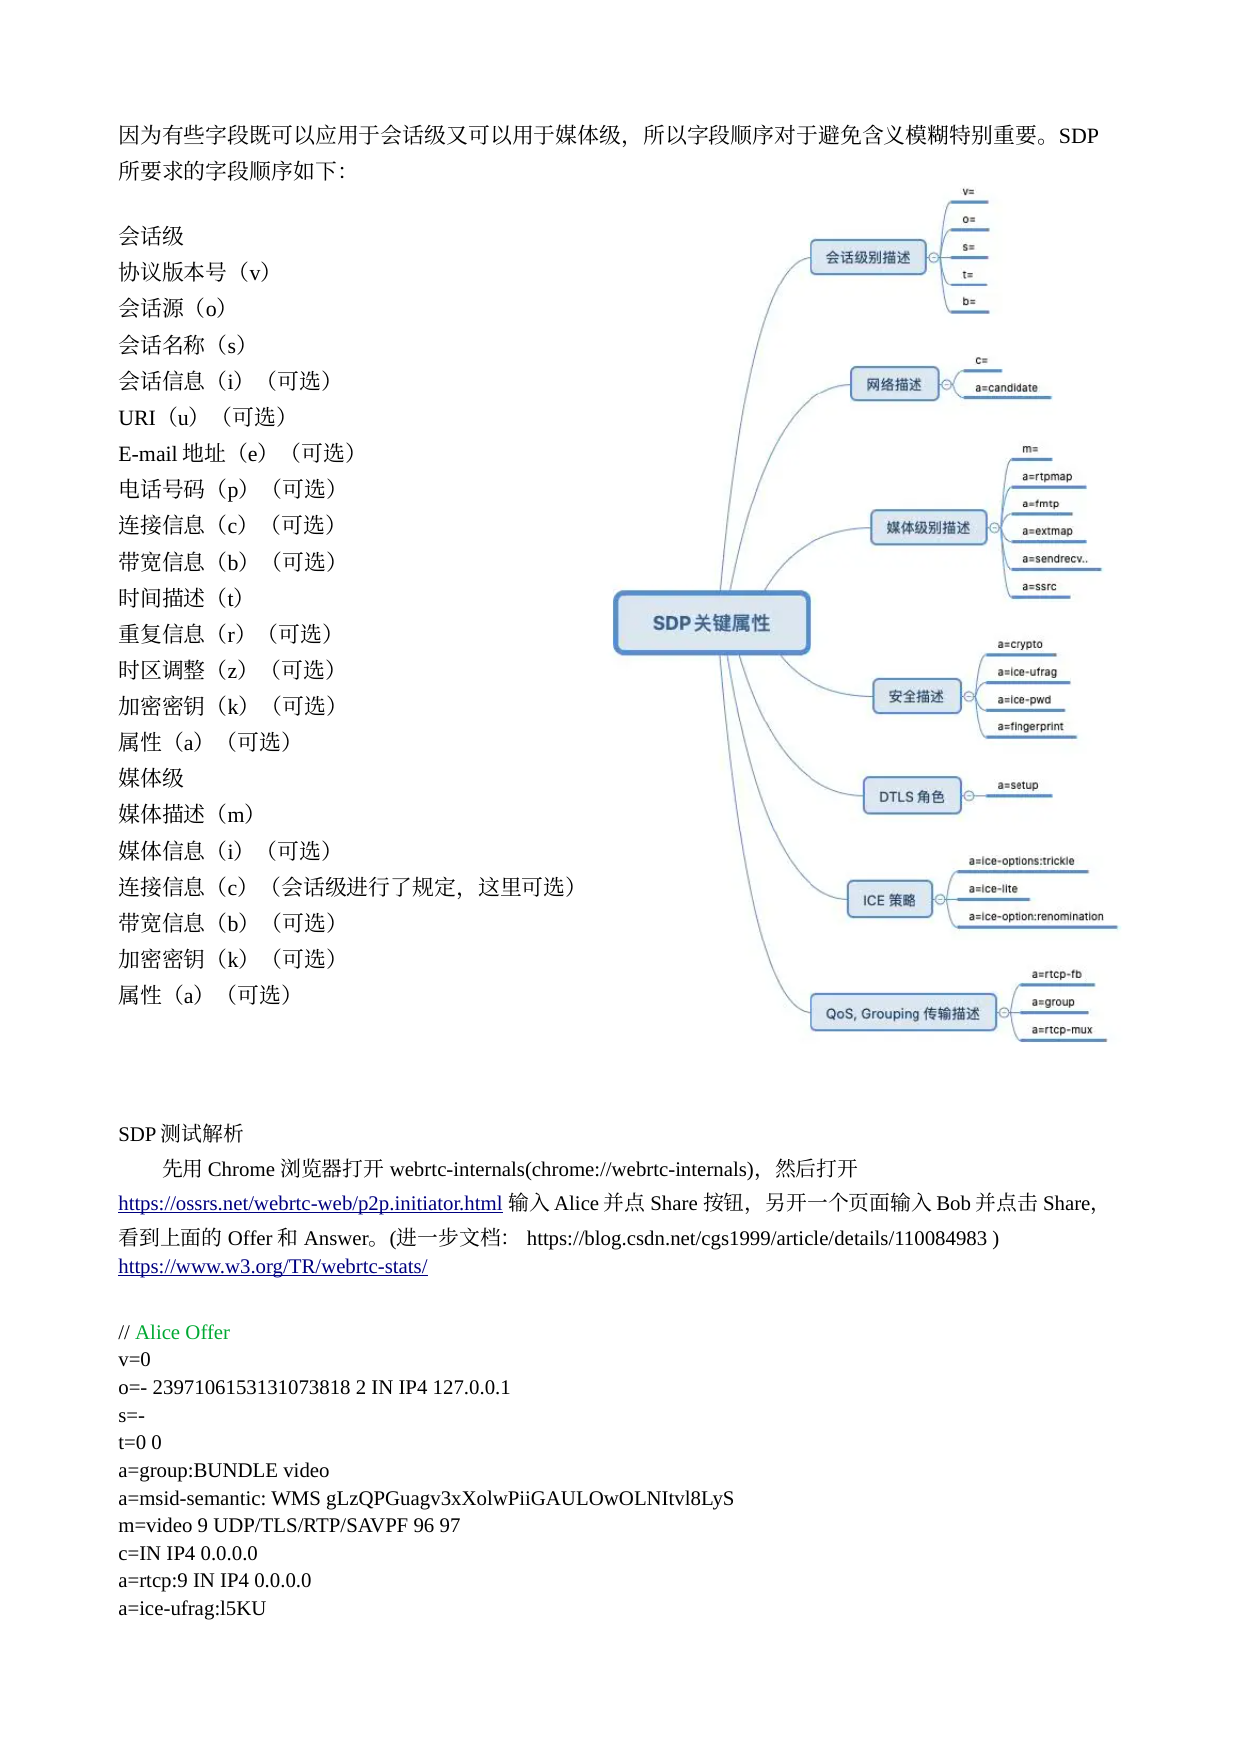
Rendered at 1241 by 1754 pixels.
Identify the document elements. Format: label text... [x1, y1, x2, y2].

text 因为有些字段既可以应⽤于会话级⼜可以⽤于媒体级，所以字段顺序对于避免含义模糊特别重要。SDP所要求的字段顺序如下： [118, 118, 1122, 186]
text 会话源（o） [118, 292, 603, 323]
text v=0 [118, 1347, 1122, 1371]
text a=msid-semantic: WMS gLzQPGuagv3xXolwPiiGAULOwOLNItvl8LyS [118, 1485, 1122, 1509]
text 连接信息（c）（会话级进⾏了规定，这⾥可选） [118, 870, 603, 901]
text // Alice Offer [118, 1320, 1122, 1344]
text 会话信息（i）（可选） [118, 364, 603, 395]
text 媒体级 [118, 762, 603, 793]
text 带宽信息（b）（可选） [118, 545, 603, 576]
text 媒体描述（m） [118, 798, 603, 829]
text 加密密钥（k）（可选） [118, 689, 603, 721]
text a=ice-ufrag:l5KU [118, 1596, 1122, 1620]
text 时区调整（z）（可选） [118, 653, 603, 684]
text 带宽信息（b）（可选） [118, 906, 603, 938]
text 属性（a）（可选） [118, 978, 603, 1010]
text 属性（a）（可选） [118, 725, 603, 757]
text SDP测试解析 [118, 1118, 1122, 1148]
text 时间描述（t） [118, 581, 603, 612]
text 会话级 [118, 219, 603, 251]
text 会话名称（s） [118, 328, 603, 359]
text s=- [118, 1403, 1122, 1427]
text a=group:BUNDLE video [118, 1458, 1122, 1482]
text 连接信息（c）（可选） [118, 508, 603, 540]
text 加密密钥（k）（可选） [118, 942, 603, 974]
text 媒体信息（i）（可选） [118, 834, 603, 865]
text c=IN IP4 0.0.0.0 [118, 1541, 1122, 1565]
text t=0 0 [118, 1430, 1122, 1454]
text 协议版本号（v） [118, 256, 603, 287]
text E-mail地址（e）（可选） [118, 436, 603, 468]
text m=video 9 UDP/TLS/RTP/SAVPF 96 97 [118, 1513, 1122, 1537]
text URI（u）（可选） [118, 400, 603, 432]
text 电话号码（p）（可选） [118, 472, 603, 504]
text o=- 2397106153131073818 2 IN IP4 127.0.0.1 [118, 1375, 1122, 1399]
picture [603, 175, 1123, 1050]
text 重复信息（r）（可选） [118, 617, 603, 648]
text 先用Chrome 浏览器打开 webrtc-internals(chrome://webrtc-internals)，然后打开 https://ossrs.net/webrtc-web/p2p.initiator.html 输入Alice并点 Share 按钮，另开一个页面输入Bob并点击 Share，看到上⾯的 Offer 和 Answer。(进⼀步⽂档： https://blog.csdn.net/cgs1999/article/details/110084983 ) https://www.w3.org/TR/webrtc-stats/ [118, 1152, 1122, 1278]
text a=rtcp:9 IN IP4 0.0.0.0 [118, 1568, 1122, 1592]
